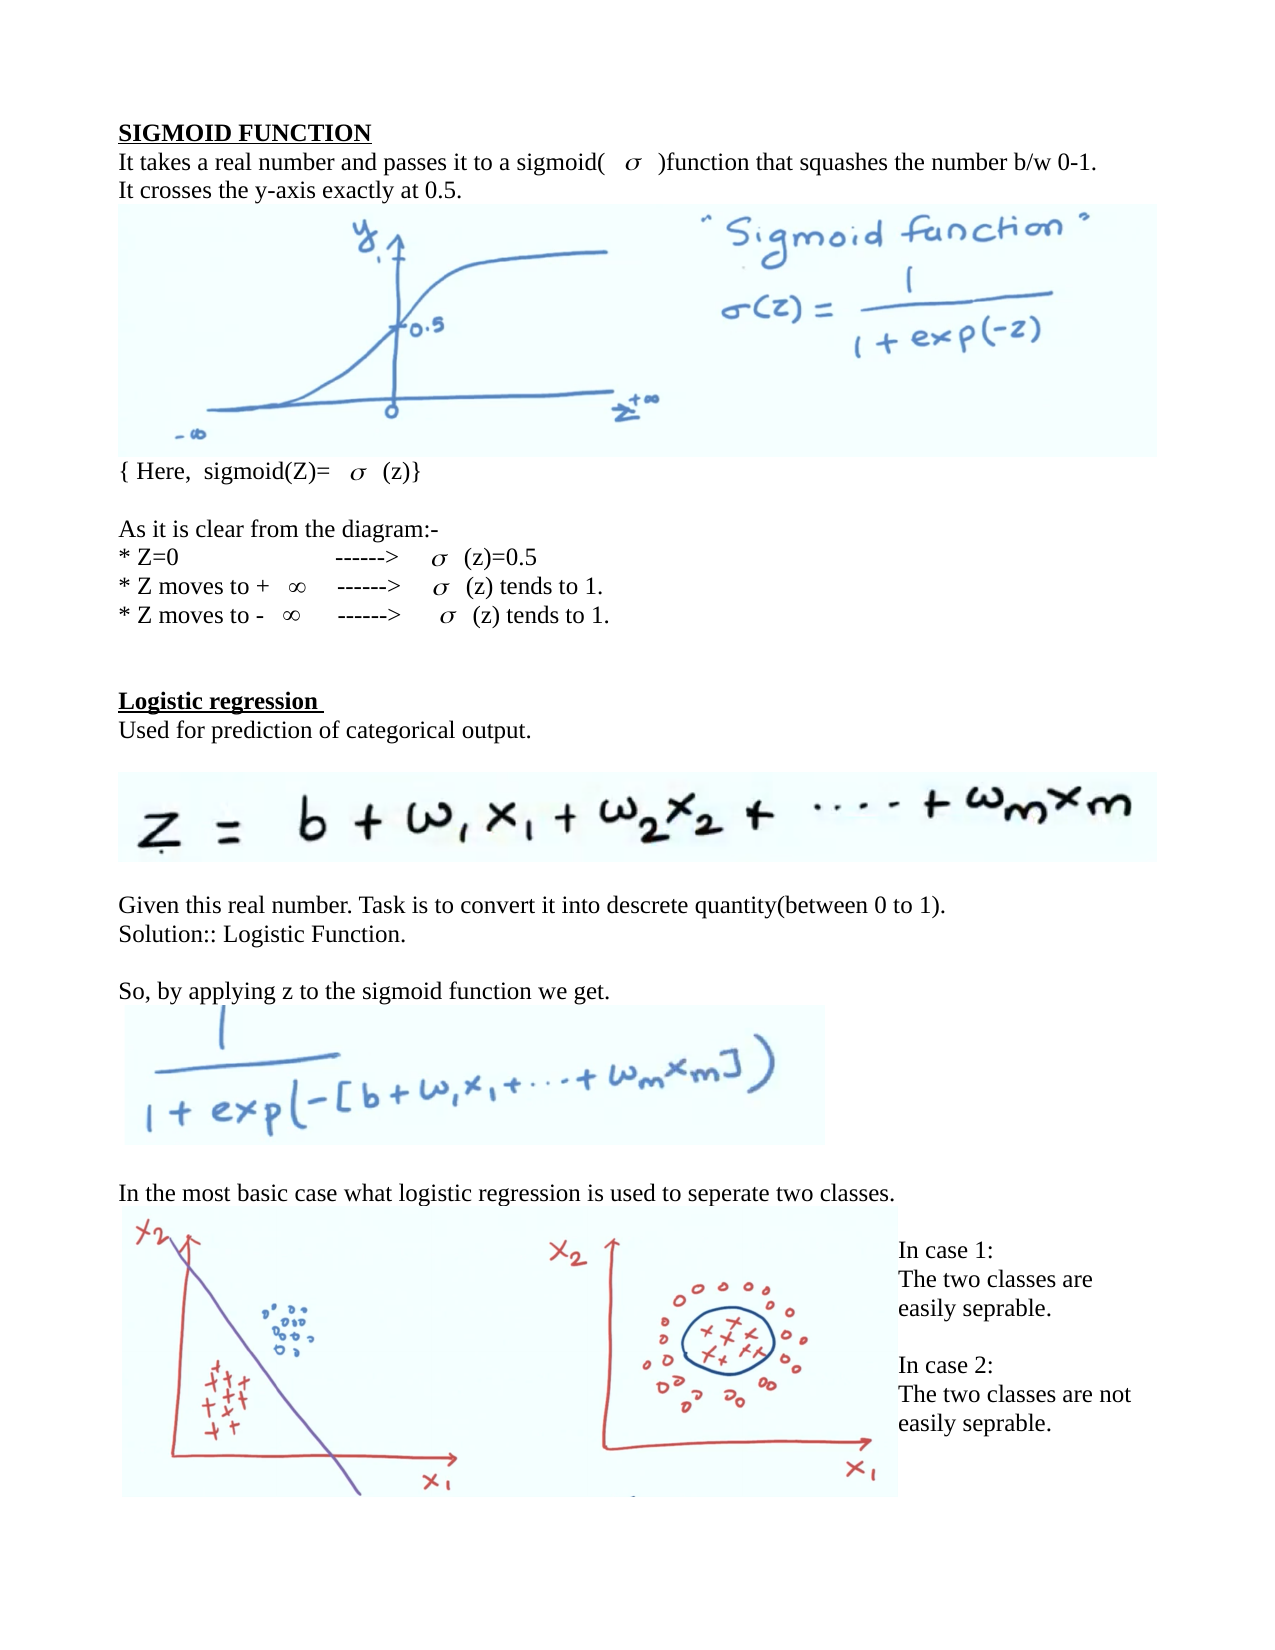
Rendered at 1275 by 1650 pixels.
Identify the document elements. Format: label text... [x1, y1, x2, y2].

text As it is clear from the diagram:- [118, 514, 1157, 542]
text The two classes are not easily seprable. [898, 1379, 1157, 1436]
text * Z moves to + ------> (z) tends to 1. [118, 571, 1157, 600]
text * Z moves to - ------> (z) tends to 1. [118, 600, 1157, 629]
text It crosses the y-axis exactly at 0.5. [118, 176, 1157, 204]
text SIGMOID FUNCTION [118, 118, 1157, 147]
text { Here, sigmoid(Z)=(z)} [118, 457, 1157, 485]
text In case 2: [898, 1350, 1157, 1379]
text It takes a real number and passes it to a sigmoid()function that squashes the number b/w 0-1. [118, 147, 1157, 176]
text In the most basic case what logistic regression is used to seperate two classes. [118, 1178, 1157, 1206]
text Solution:: Logistic Function. [118, 919, 1157, 948]
text * Z=0 ------> (z)=0.5 [118, 542, 1157, 571]
picture [118, 772, 1157, 862]
text So, by applying z to the sigmoid function we get. [118, 976, 1157, 1005]
text In case 1: [898, 1235, 1157, 1264]
text Used for prediction of categorical output. [118, 715, 1157, 744]
picture [122, 1206, 898, 1497]
text Given this real number. Task is to convert it into descrete quantity(between 0 to 1). [118, 890, 1157, 919]
text Logistic regression [118, 686, 1157, 715]
picture [118, 204, 1157, 457]
picture [124, 1005, 825, 1145]
text The two classes are easily seprable. [898, 1264, 1157, 1321]
